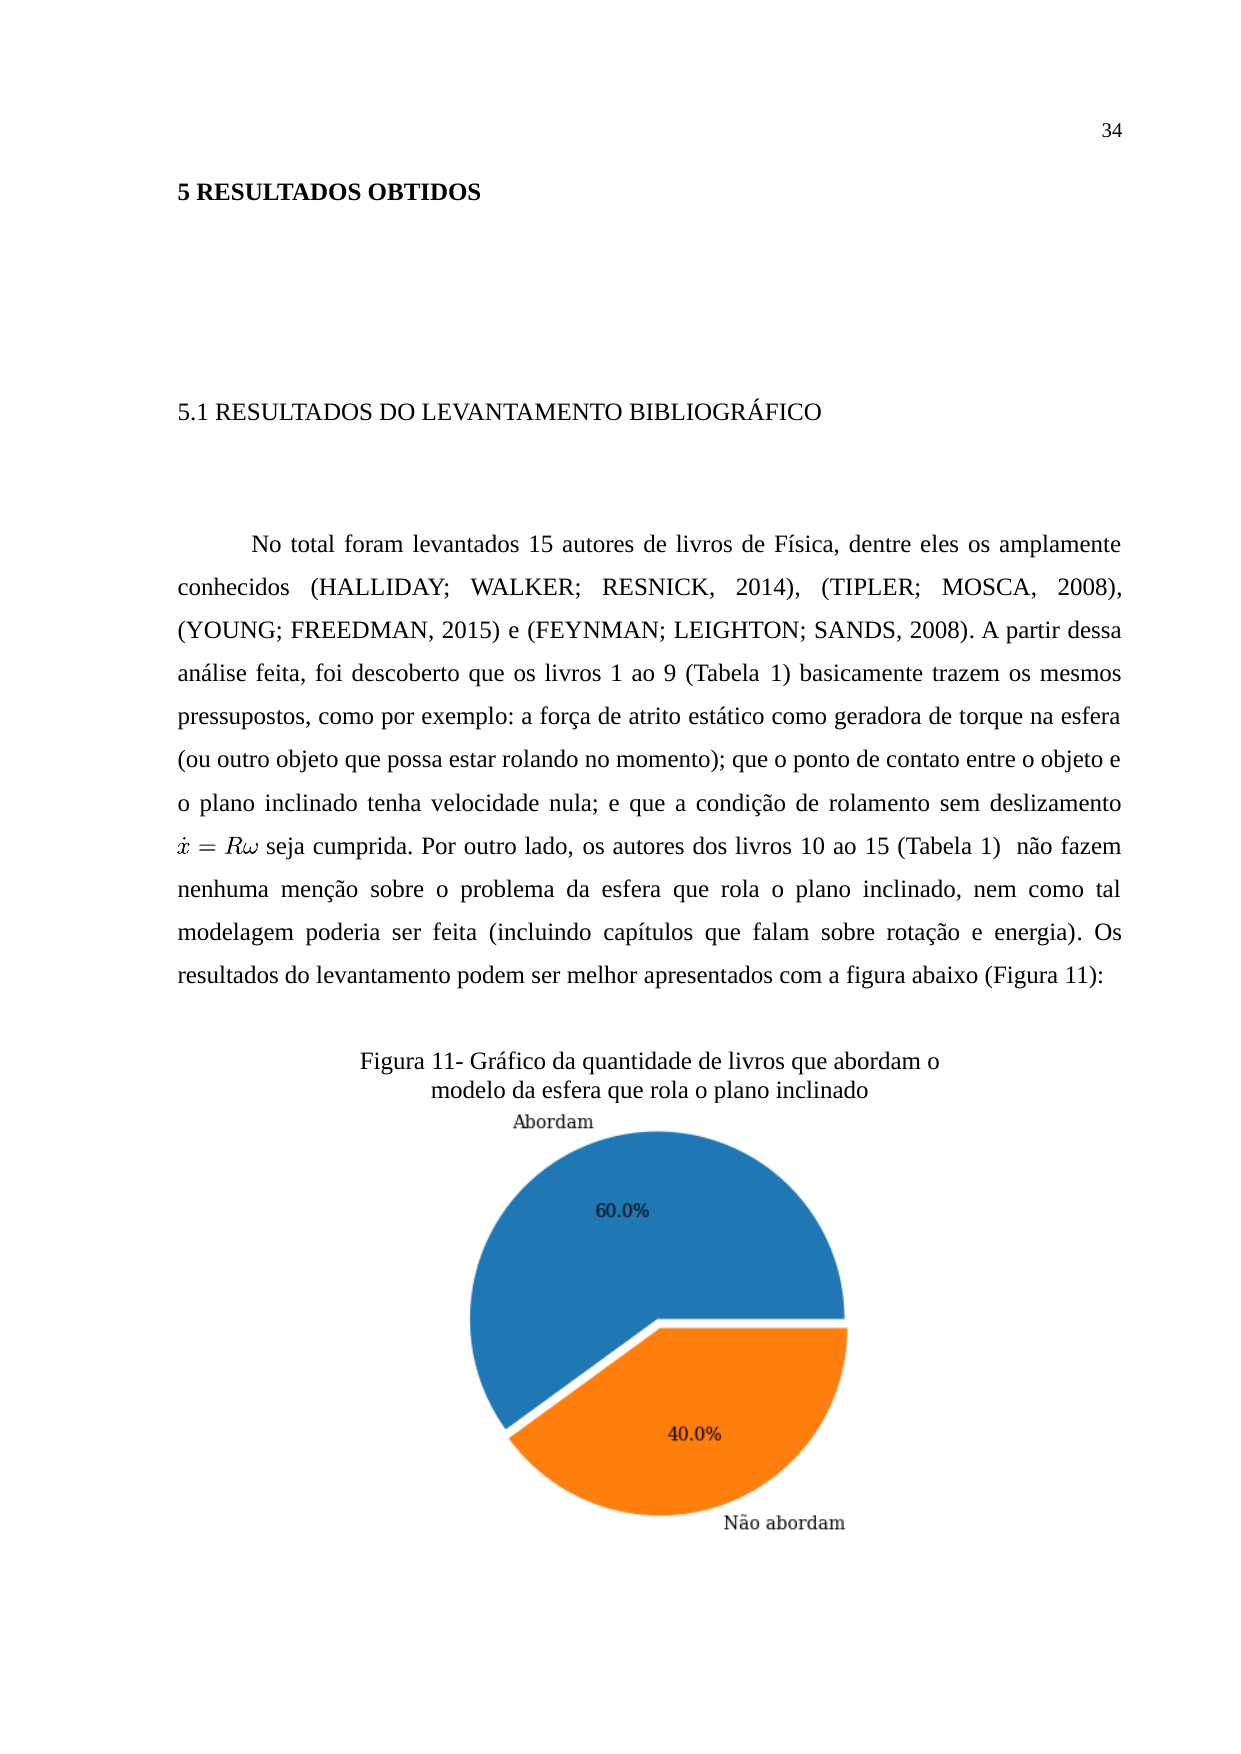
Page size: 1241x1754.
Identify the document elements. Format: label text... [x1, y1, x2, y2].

text Figura 11- Gráfico da quantidade de livros que abordam o modelo da esfera que rola o plano inclinado [355, 1046, 944, 1103]
subtitle Resultados obtidos [177, 177, 1122, 206]
picture [355, 1103, 944, 1546]
subtitle Resultados do levantamento bibliográfico [177, 397, 1122, 426]
text No total foram levantados 15 autores de livros de Física, dentre eles os amplamente conhecidos (HALLIDAY; WALKER; RESNICK, 2014), (TIPLER; MOSCA, 2008), (YOUNG; FREEDMAN, 2015) e (FEYNMAN; LEIGHTON; SANDS, 2008). A partir dessa análise feita, foi descoberto que os livros 1 ao 9 (Tabela 1) basicamente trazem os mesmos pressupostos, como por exemplo: a força de atrito estático como geradora de torque na esfera (ou outro objeto que possa estar rolando no momento); que o ponto de contato entre o objeto e o plano inclinado tenha velocidade nula; e que a condição de rolamento sem deslizamento seja cumprida. Por outro lado, os autores dos livros 10 ao 15 (Tabela 1) não fazem nenhuma menção sobre o problema da esfera que rola o plano inclinado, nem como tal modelagem poderia ser feita (incluindo capítulos que falam sobre rotação e energia). Os resultados do levantamento podem ser melhor apresentados com a figura abaixo (Figura 11): [177, 529, 1122, 989]
